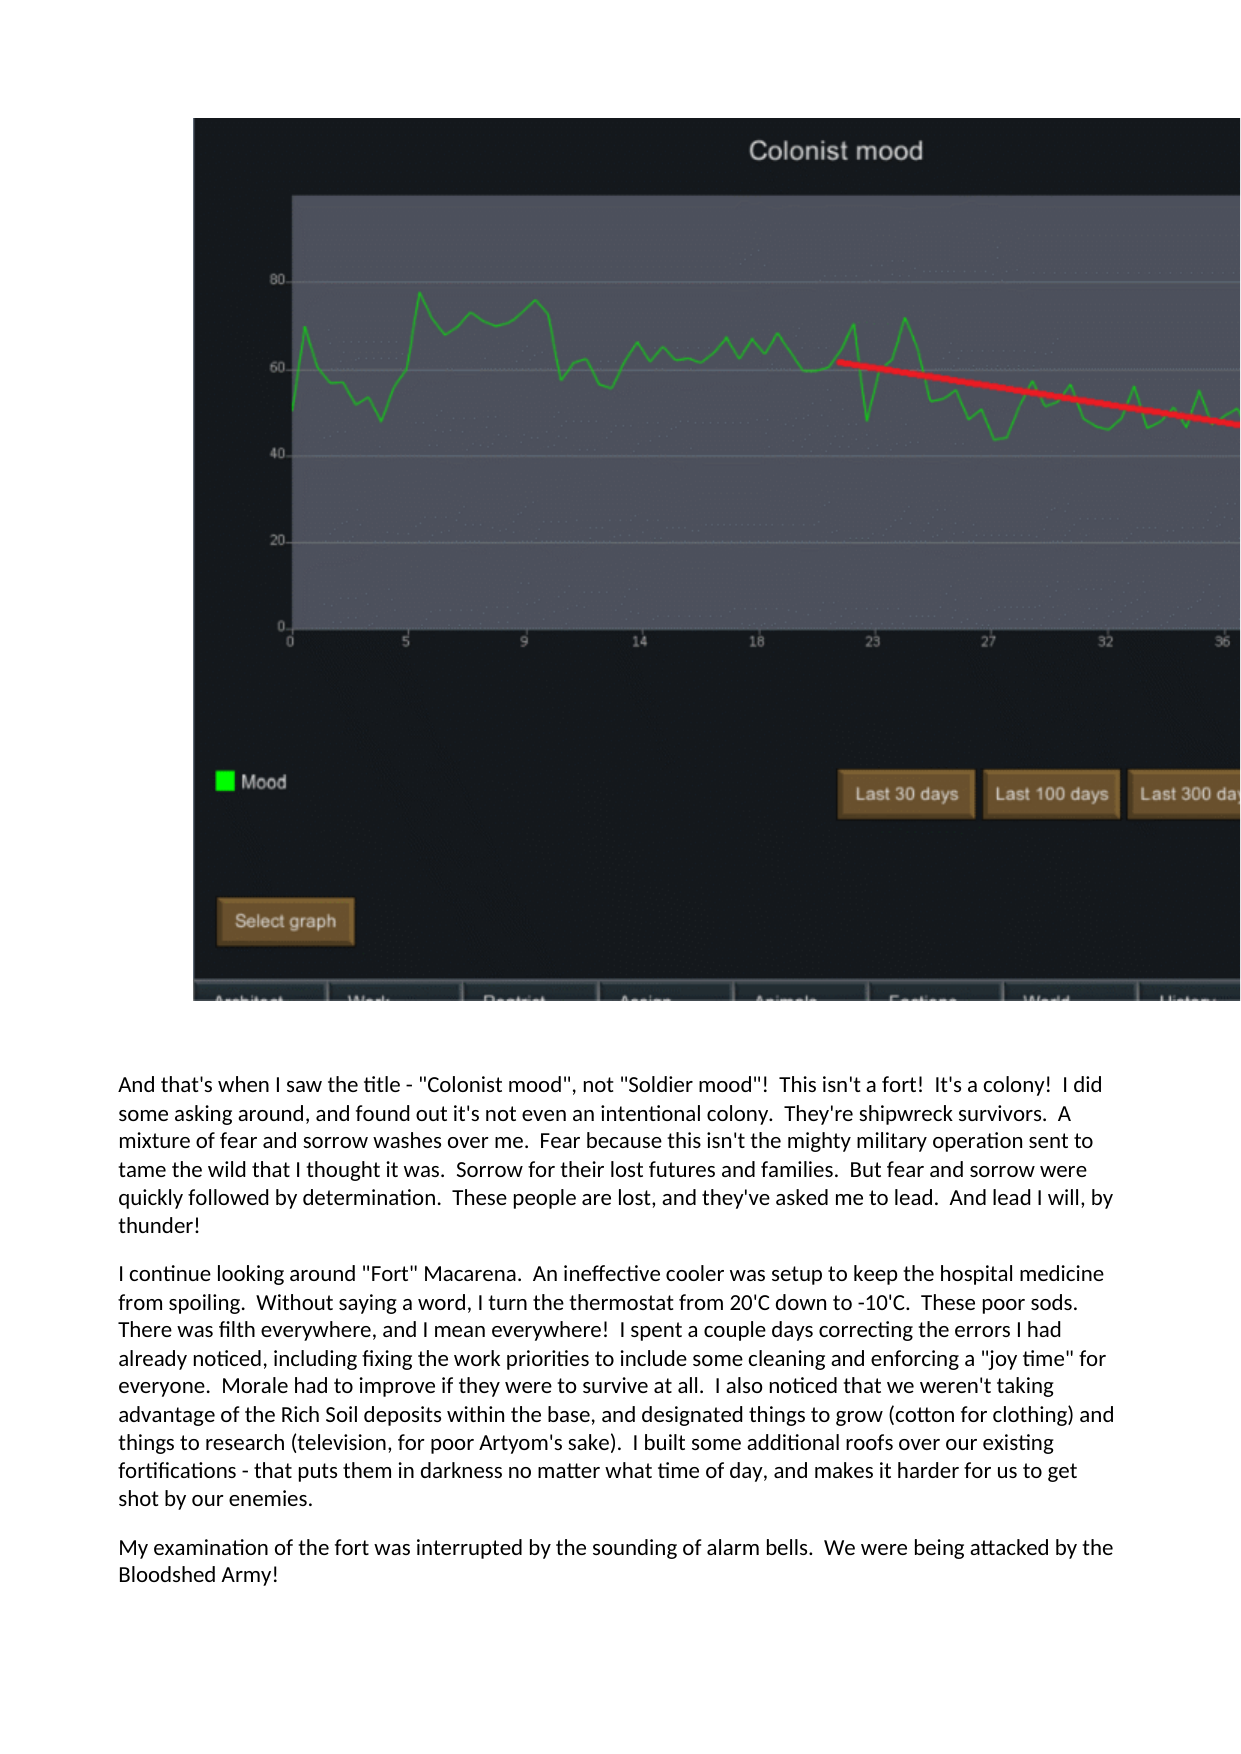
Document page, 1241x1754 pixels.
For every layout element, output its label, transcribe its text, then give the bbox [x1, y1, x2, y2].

list [156, 118, 193, 1001]
text I continue looking around "Fort" Macarena. An ineffective cooler was setup to keep the hospital medicine from spoiling. Without saying a word, I turn the thermostat from 20'C down to -10'C. These poor sods. There was filth everywhere, and I mean everywhere! I spent a couple days correcting the errors I had already noticed, including fixing the work priorities to include some cleaning and enforcing a "joy time" for everyone. Morale had to improve if they were to survive at all. I also noticed that we weren't taking advantage of the Rich Soil deposits within the base, and designated things to grow (cotton for clothing) and things to research (television, for poor Artyom's sake). I built some additional roofs over our existing fortifications - that puts them in darkness no matter what time of day, and makes it harder for us to get shot by our enemies. [118, 1259, 1122, 1512]
text And that's when I saw the title - "Colonist mood", not "Soldier mood"! This isn't a fort! It's a colony! I did some asking around, and found out it's not even an intentional colony. They're shipwreck survivors. A mixture of fear and sorrow washes over me. Fear because this isn't the mighty military operation sent to tame the wild that I thought it was. Sorrow for their lost futures and families. But fear and sorrow were quickly followed by determination. These people are lost, and they've asked me to lead. And lead I will, by thunder! [118, 1071, 1122, 1239]
text My examination of the fort was interrupted by the sounding of alarm bells. We were being attacked by the Bloodshed Army! [118, 1533, 1122, 1589]
